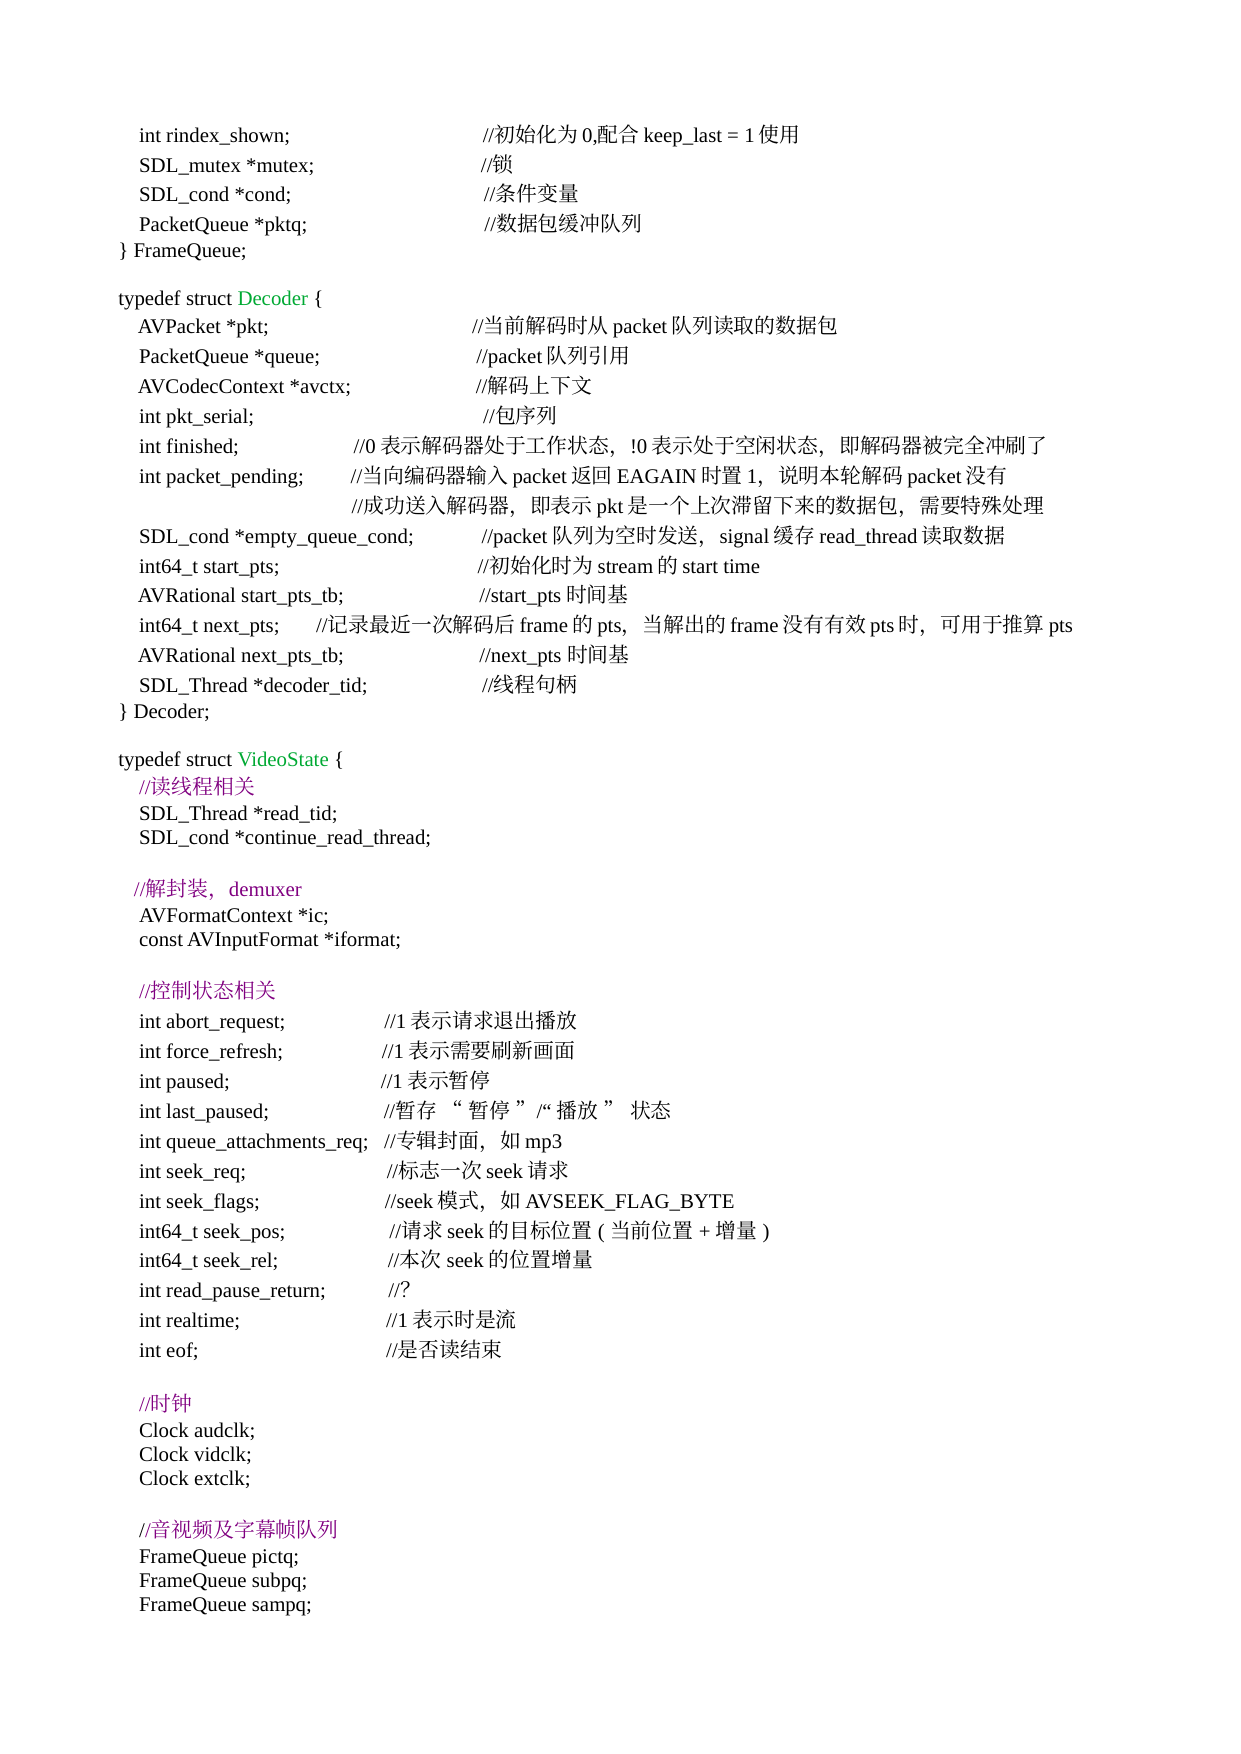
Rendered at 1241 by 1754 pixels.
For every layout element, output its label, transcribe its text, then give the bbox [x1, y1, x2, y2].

text } Decoder; [118, 698, 1122, 723]
text FrameQueue subpq; [118, 1568, 1122, 1592]
text typedef struct VideoState { [118, 747, 1122, 771]
text //读线程相关 [118, 771, 1122, 801]
text int rindex_shown; //初始化为0,配合keep_last = 1使用 [118, 118, 1122, 148]
text int queue_attachments_req; //专辑封面，如mp3 [118, 1124, 1122, 1154]
text AVRational start_pts_tb; //start_pts时间基 [118, 579, 1122, 609]
text SDL_cond *cond; //条件变量 [118, 178, 1122, 208]
text Clock extclk; [118, 1466, 1122, 1490]
text SDL_Thread *decoder_tid; //线程句柄 [118, 669, 1122, 698]
text const AVInputFormat *iformat; [118, 927, 1122, 951]
text PacketQueue *pktq; //数据包缓冲队列 [118, 208, 1122, 238]
text SDL_cond *empty_queue_cond; //packet 队列为空时发送，signal缓存read_thread读取数据 [118, 519, 1122, 549]
text int seek_flags; //seek模式，如AVSEEK_FLAG_BYTE [118, 1184, 1122, 1214]
text int64_t start_pts; //初始化时为stream的start time [118, 549, 1122, 579]
text int64_t next_pts; //记录最近一次解码后frame的pts，当解出的frame没有有效pts时，可用于推算pts [118, 609, 1122, 639]
text SDL_Thread *read_tid; [118, 801, 1122, 825]
text int finished; //0表示解码器处于工作状态，!0表示处于空闲状态，即解码器被完全冲刷了 [118, 429, 1122, 459]
text //控制状态相关 [118, 975, 1122, 1005]
text //时钟 [118, 1388, 1122, 1417]
text Clock vidclk; [118, 1442, 1122, 1466]
text int64_t seek_pos; //请求seek的⽬标位置 ( 当前位置 + 增量 ) [118, 1214, 1122, 1244]
text int force_refresh; //1表示需要刷新画面 [118, 1035, 1122, 1064]
text AVCodecContext *avctx; //解码上下文 [118, 370, 1122, 399]
text int abort_request; //1表示请求退出播放 [118, 1005, 1122, 1035]
text int last_paused; //暂存 “ 暂停 ”/“ 播放 ” 状态 [118, 1094, 1122, 1124]
text SDL_mutex *mutex; //锁 [118, 148, 1122, 178]
text int eof; //是否读结束 [118, 1334, 1122, 1363]
text typedef struct Decoder { [118, 286, 1122, 310]
text AVRational next_pts_tb; //next_pts 时间基 [118, 639, 1122, 669]
text //解封装，demuxer [118, 873, 1122, 903]
text int read_pause_return; //？ [118, 1274, 1122, 1304]
text AVPacket *pkt; //当前解码时从packet队列读取的数据包 [118, 310, 1122, 340]
text AVFormatContext *ic; [118, 903, 1122, 927]
text } FrameQueue; [118, 238, 1122, 262]
text int packet_pending; //当向编码器输入packet返回EAGAIN时置1，说明本轮解码packet没有 //成功送入解码器，即表示pkt是一个上次滞留下来的数据包，需要特殊处理 [118, 459, 1122, 519]
text //音视频及字幕帧队列 [118, 1514, 1122, 1544]
text PacketQueue *queue; //packet队列引用 [118, 340, 1122, 370]
text int pkt_serial; //包序列 [118, 399, 1122, 429]
text int64_t seek_rel; //本次 seek 的位置增量 [118, 1244, 1122, 1274]
text FrameQueue sampq; [118, 1592, 1122, 1616]
text int paused; //1表示暂停 [118, 1064, 1122, 1094]
text Clock audclk; [118, 1417, 1122, 1442]
text int realtime; //1表示时是流 [118, 1304, 1122, 1334]
text SDL_cond *continue_read_thread; [118, 825, 1122, 849]
text int seek_req; //标志一次seek请求 [118, 1154, 1122, 1184]
text FrameQueue pictq; [118, 1544, 1122, 1568]
